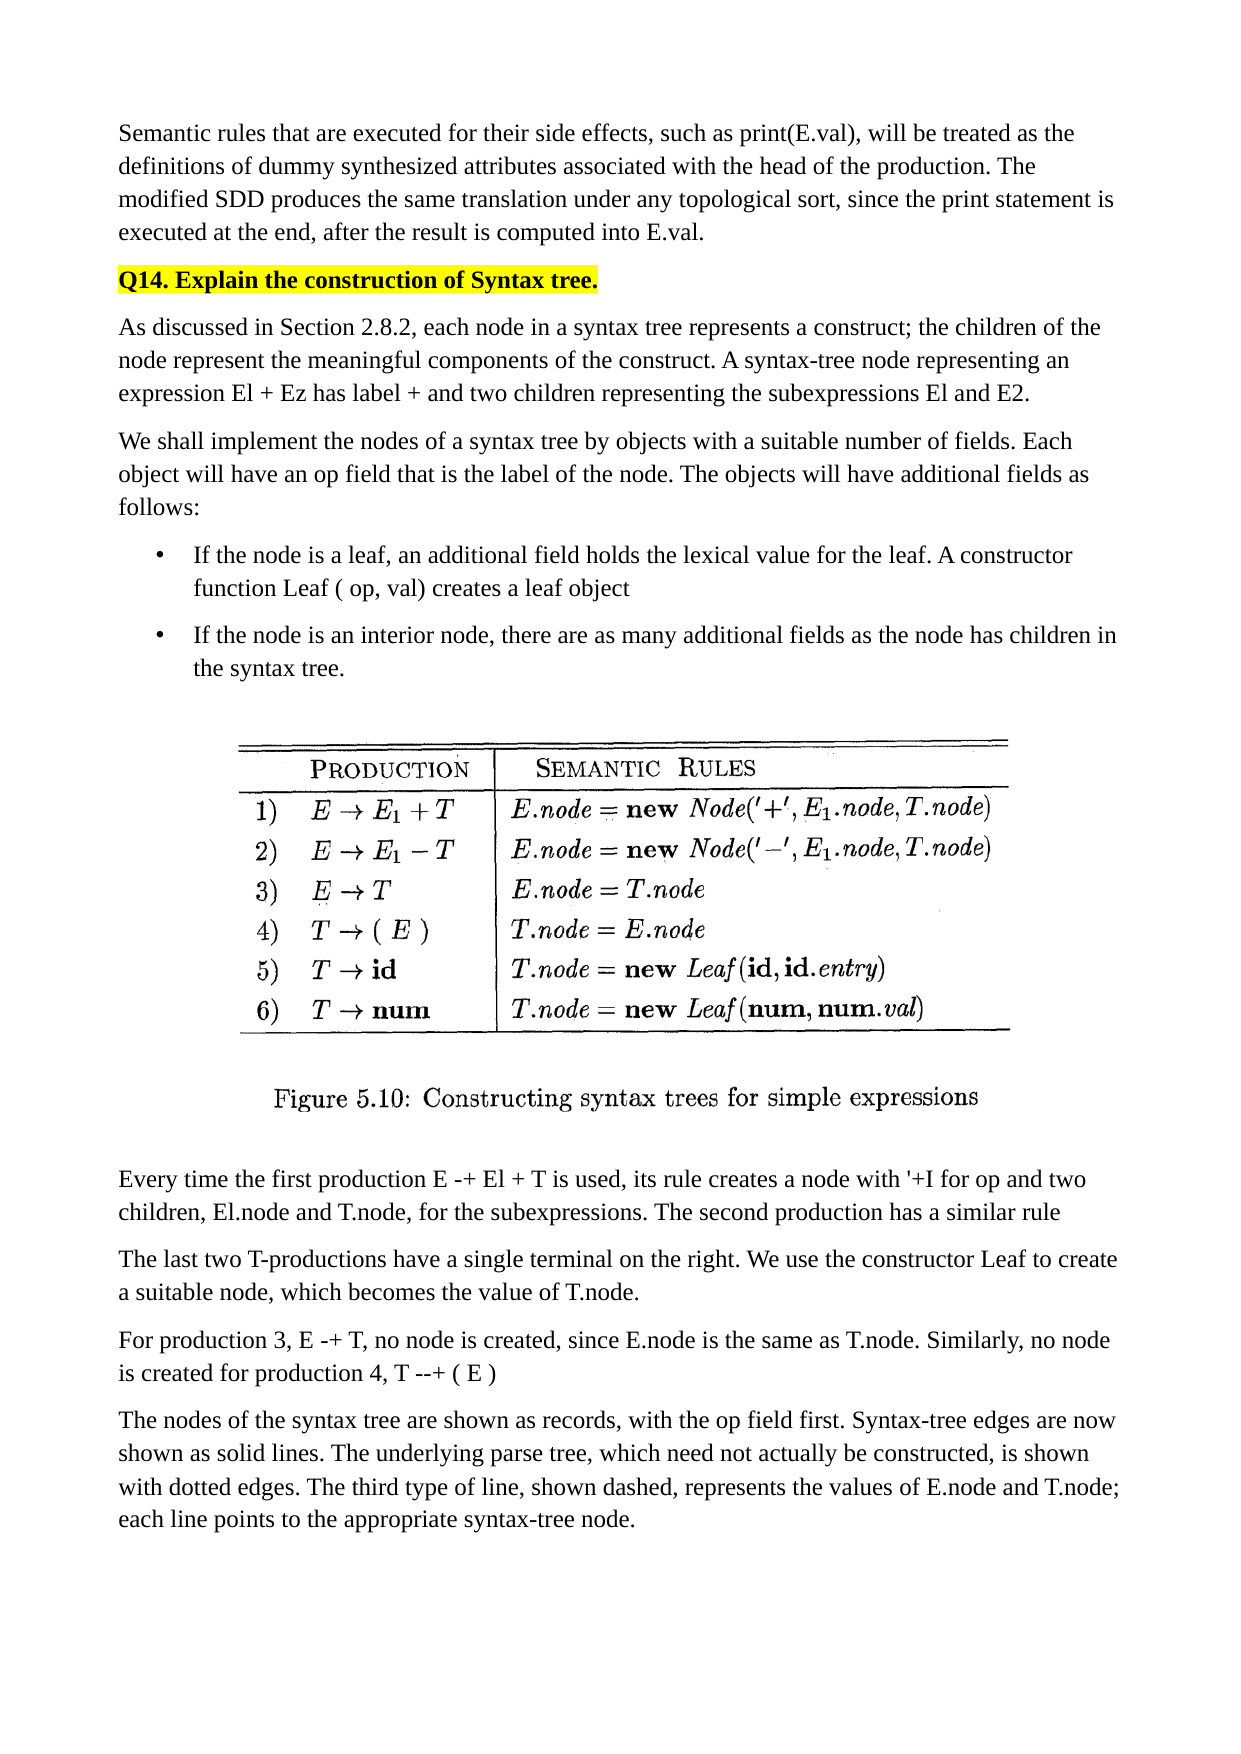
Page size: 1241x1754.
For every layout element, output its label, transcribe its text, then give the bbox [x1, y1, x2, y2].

text We shall implement the nodes of a syntax tree by objects with a suitable number of fields. Each object will have an op field that is the label of the node. The objects will have additional fields as follows: [118, 426, 1122, 521]
text Semantic rules that are executed for their side effects, such as print(E.val), will be treated as the definitions of dummy synthesized attributes associated with the head of the production. The modified SDD produces the same translation under any topological sort, since the print statement is executed at the end, after the result is computed into E.val. [118, 118, 1122, 246]
picture [227, 733, 1013, 1112]
list If the node is a leaf, an additional field holds the lexical value for the leaf. A constructor function Leaf ( op, val) creates a leaf object [156, 540, 1122, 601]
text The nodes of the syntax tree are shown as records, with the op field first. Syntax-tree edges are now shown as solid lines. The underlying parse tree, which need not actually be constructed, is shown with dotted edges. The third type of line, shown dashed, represents the values of E.node and T.node; each line points to the appropriate syntax-tree node. [118, 1406, 1122, 1533]
list If the node is an interior node, there are as many additional fields as the node has children in the syntax tree. [156, 620, 1122, 682]
text Q14. Explain the construction of Syntax tree. [118, 265, 1122, 293]
text For production 3, E -+ T, no node is created, since E.node is the same as T.node. Similarly, no node is created for production 4, T --+ ( E ) [118, 1325, 1122, 1387]
text Every time the first production E -+ El + T is used, its rule creates a node with '+I for op and two children, El.node and T.node, for the subexpressions. The second production has a similar rule [118, 1164, 1122, 1225]
text The last two T-productions have a single terminal on the right. We use the constructor Leaf to create a suitable node, which becomes the value of T.node. [118, 1244, 1122, 1306]
text As discussed in Section 2.8.2, each node in a syntax tree represents a construct; the children of the node represent the meaningful components of the construct. A syntax-tree node representing an expression El + Ez has label + and two children representing the subexpressions El and E2. [118, 312, 1122, 407]
